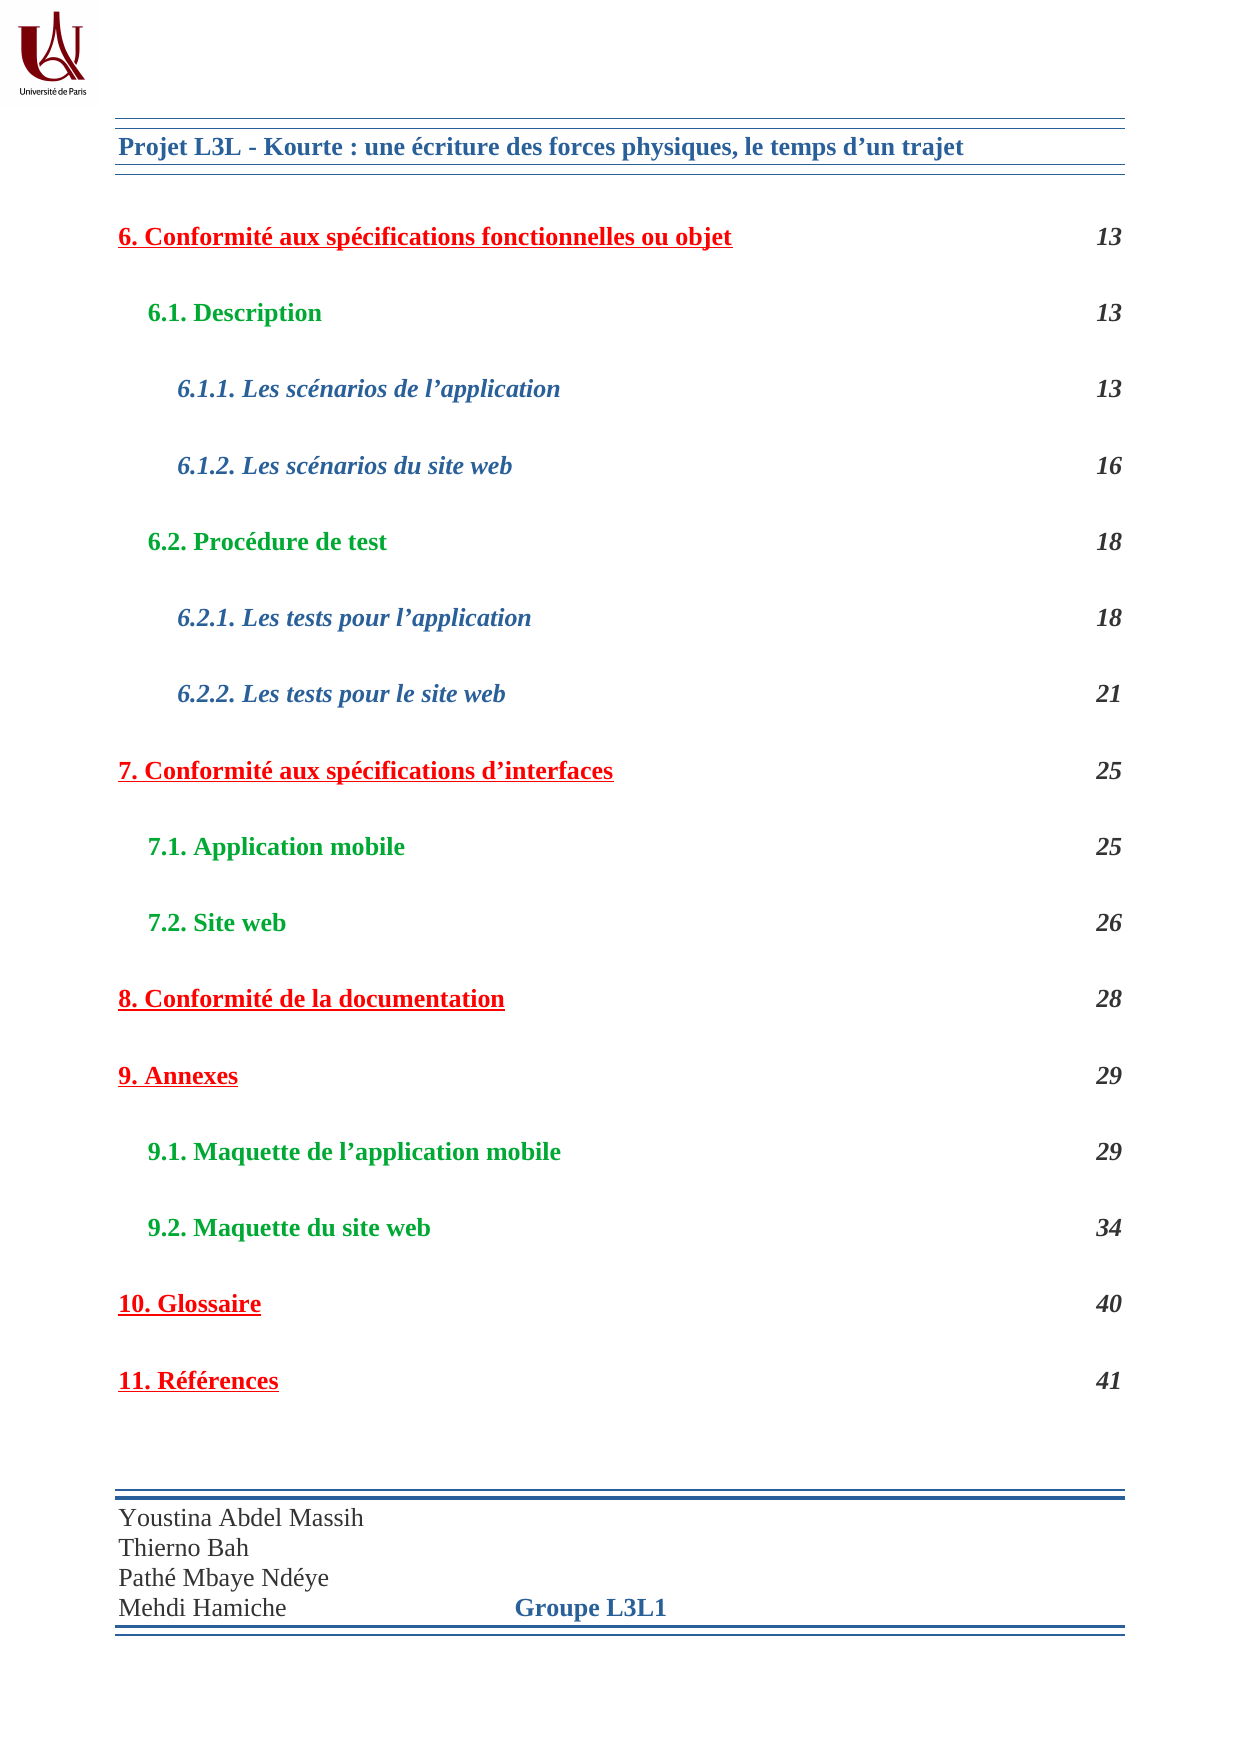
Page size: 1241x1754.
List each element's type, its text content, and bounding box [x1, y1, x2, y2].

text 6.1.2. Les scénarios du site web 16 [177, 450, 1122, 480]
text 7. Conformité aux spécifications d’interfaces 25 [118, 755, 1122, 785]
text 8. Conformité de la documentation 28 [118, 983, 1122, 1013]
text 6.2.1. Les tests pour l’application 18 [177, 602, 1122, 632]
text 6.2. Procédure de test 18 [148, 526, 1122, 556]
text 9.1. Maquette de l’application mobile 29 [148, 1136, 1122, 1166]
text 6.1.1. Les scénarios de l’application 13 [177, 373, 1122, 403]
text 10. Glossaire 40 [118, 1288, 1122, 1318]
text 7.2. Site web 26 [148, 907, 1122, 937]
picture [0, 0, 101, 107]
text 6. Conformité aux spécifications fonctionnelles ou objet 13 [118, 221, 1122, 251]
text 9.2. Maquette du site web 34 [148, 1212, 1122, 1242]
text 9. Annexes 29 [118, 1060, 1122, 1090]
text 11. Références 41 [118, 1365, 1122, 1395]
text 7.1. Application mobile 25 [148, 831, 1122, 861]
text 6.1. Description 13 [148, 297, 1122, 327]
text 6.2.2. Les tests pour le site web 21 [177, 678, 1122, 708]
